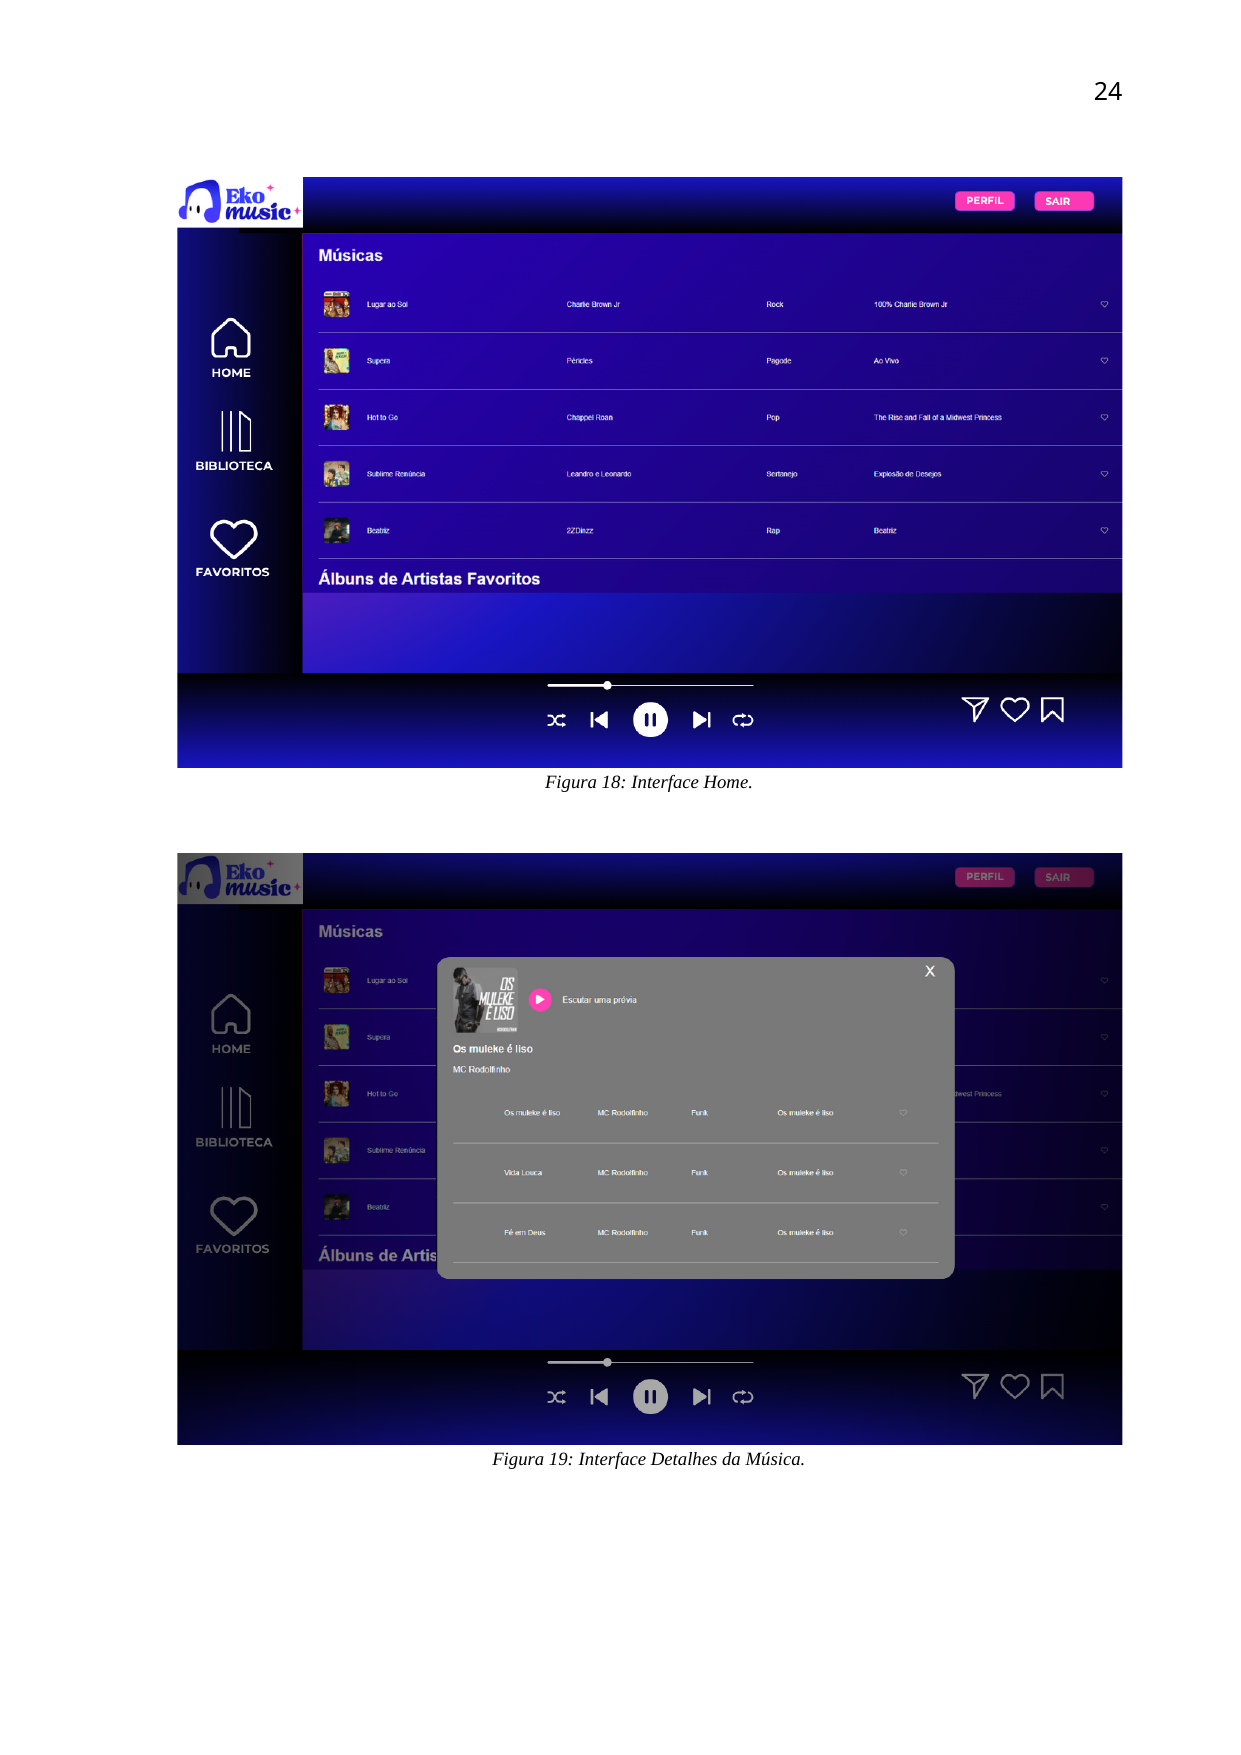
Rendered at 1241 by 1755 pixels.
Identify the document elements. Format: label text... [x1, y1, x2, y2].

text Figura 18: Interface Home. [177, 768, 1122, 793]
text Figura 19: Interface Detalhes da Música. [177, 1445, 1122, 1469]
